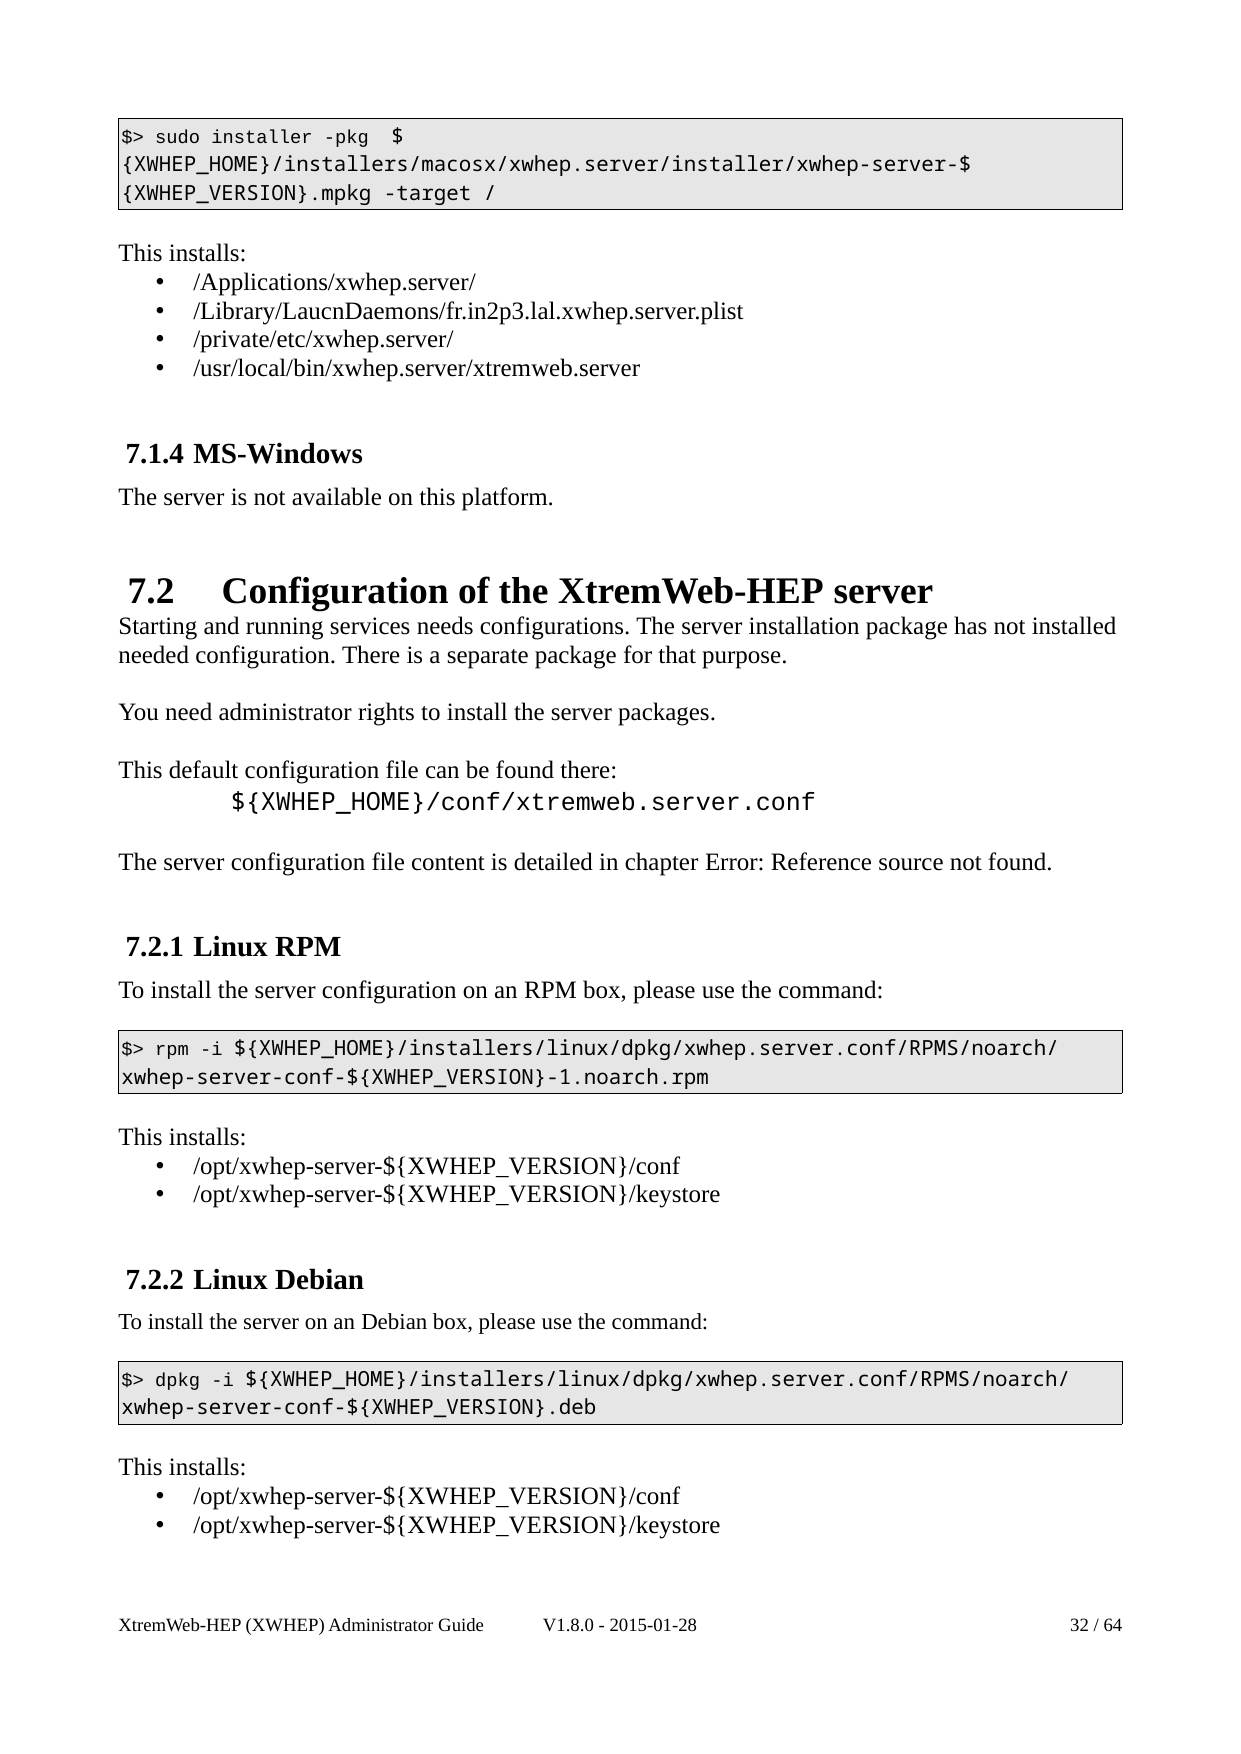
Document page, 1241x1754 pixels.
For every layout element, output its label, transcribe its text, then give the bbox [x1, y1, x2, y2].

text To install the server configuration on an RPM box, please use the command: [118, 975, 1122, 1004]
text To install the server on an Debian box, please use the command: [118, 1308, 1122, 1334]
subtitle Linux RPM [118, 929, 1122, 963]
list /Library/LaucnDaemons/fr.in2p3.lal.xwhep.server.plist [156, 296, 1122, 324]
list /private/etc/xwhep.server/ [156, 324, 1122, 353]
list /opt/xwhep-server-${XWHEP_VERSION}/conf [156, 1481, 1122, 1510]
text The server configuration file content is detailed in chapter Error: Reference source not found. [118, 847, 1122, 875]
list /opt/xwhep-server-${XWHEP_VERSION}/keystore [156, 1179, 1122, 1208]
subtitle Linux Debian [118, 1262, 1122, 1296]
text Starting and running services needs configurations. The server installation package has not installed needed configuration. There is a separate package for that purpose. [118, 611, 1122, 669]
subtitle Configuration of the XtremWeb-HEP server [118, 568, 1122, 611]
text This default configuration file can be found there: [118, 755, 1122, 784]
text This installs: [118, 1452, 1122, 1481]
subtitle MS-Windows [118, 436, 1122, 469]
list /opt/xwhep-server-${XWHEP_VERSION}/conf [156, 1151, 1122, 1179]
text This installs: [118, 1122, 1122, 1151]
list /Applications/xwhep.server/ [156, 267, 1122, 296]
list /usr/local/bin/xwhep.server/xtremweb.server [156, 353, 1122, 382]
text $> dpkg -i ${XWHEP_HOME}/installers/linux/dpkg/xwhep.server.conf/RPMS/noarch/xwhep-server-conf-${XWHEP_VERSION}.deb [119, 1362, 1122, 1424]
text $> sudo installer -pkg ${XWHEP_HOME}/installers/macosx/xwhep.server/installer/xwhep-server-${XWHEP_VERSION}.mpkg -target / [119, 119, 1122, 209]
text You need administrator rights to install the server packages. [118, 697, 1122, 726]
list /opt/xwhep-server-${XWHEP_VERSION}/keystore [156, 1510, 1122, 1539]
text $> rpm -i ${XWHEP_HOME}/installers/linux/dpkg/xwhep.server.conf/RPMS/noarch/xwhep-server-conf-${XWHEP_VERSION}-1.noarch.rpm [119, 1031, 1122, 1093]
text The server is not available on this platform. [118, 482, 1122, 511]
list ${XWHEP_HOME}/conf/xtremweb.server.conf [193, 784, 1122, 818]
text This installs: [118, 238, 1122, 267]
